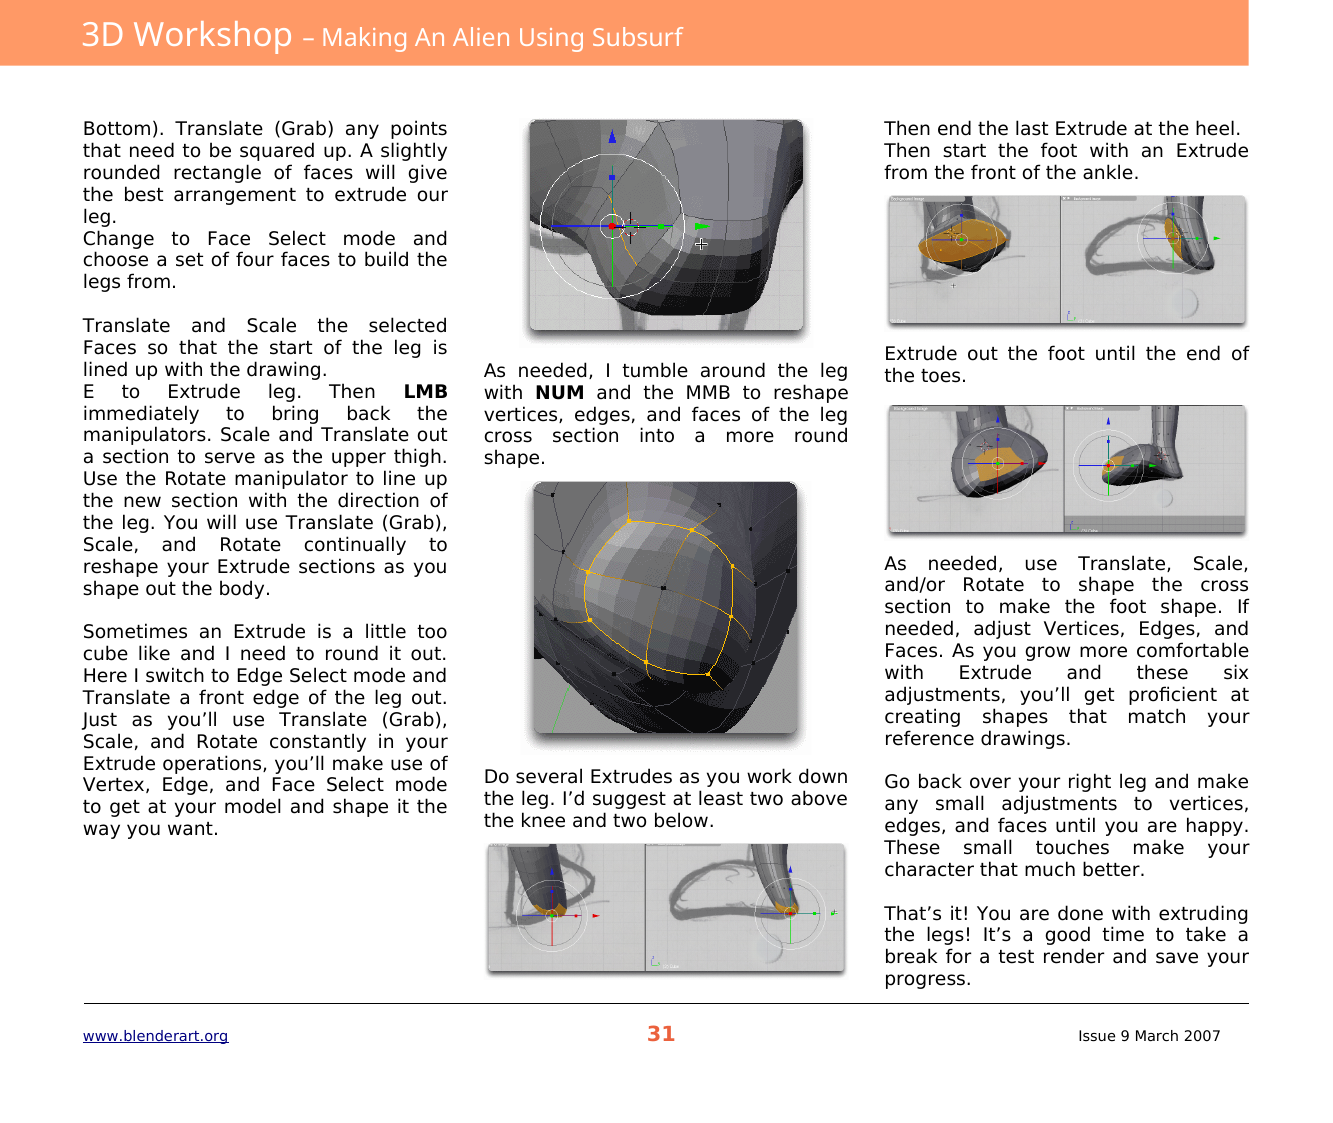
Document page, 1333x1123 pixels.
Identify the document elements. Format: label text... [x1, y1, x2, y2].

text That’s it! You are done with extruding the legs! It’s a good time to take a break for a test render and save your progress. [884, 902, 1249, 990]
text Do several Extrudes as you work down the leg. I’d suggest at least two above the knee and two below. [483, 469, 849, 832]
text Translate and Scale the selected Faces so that the start of the leg is lined up with the drawing. [83, 315, 448, 381]
text Bottom). Translate (Grab) any points that need to be squared up. A slightly rounded rectangle of faces will give the best arrangement to extrude our leg. [83, 118, 448, 227]
picture [520, 481, 812, 755]
text [884, 184, 1249, 195]
picture [518, 118, 814, 348]
picture [884, 195, 1250, 332]
text As needed, use Translate, Scale, and/or Rotate to shape the cross section to make the foot shape. If needed, adjust Vertices, Edges, and Faces. As you grow more comfortable with Extrude and these six adjustments, you’ll get proficient at creating shapes that match your reference drawings. [884, 541, 1249, 749]
picture [884, 405, 1250, 541]
text Change to Face Select mode and choose a set of four faces to build the legs from. [83, 227, 448, 293]
text [884, 387, 1249, 405]
text Then end the last Extrude at the heel. [884, 118, 1249, 140]
text Sometimes an Extrude is a little too cube like and I need to round it out. Here I switch to Edge Select mode and Translate a front edge of the leg out. Just as you’ll use Translate (Grab), Scale, and Rotate constantly in your Extrude operations, you’ll make use of Vertex, Edge, and Face Select mode to get at your model and shape it the way you want. [83, 621, 448, 840]
text Extrude out the foot until the end of the toes. [884, 332, 1249, 387]
text Then start the foot with an Extrude from the front of the ankle. [884, 140, 1249, 184]
text Go back over your right leg and make any small adjustments to vertices, edges, and faces until you are happy. These small touches make your character that much better. [884, 771, 1249, 881]
text As needed, I tumble around the leg with NUM and the MMB to reshape vertices, edges, and faces of the leg cross section into a more round shape. [483, 118, 849, 469]
picture [483, 843, 849, 980]
text E to Extrude leg. Then LMB immediately to bring back the manipulators. Scale and Translate out a section to serve as the upper thigh. Use the Rotate manipulator to line up the new section with the direction of the leg. You will use Translate (Grab), Scale, and Rotate continually to reshape your Extrude sections as you shape out the body. [83, 381, 448, 599]
